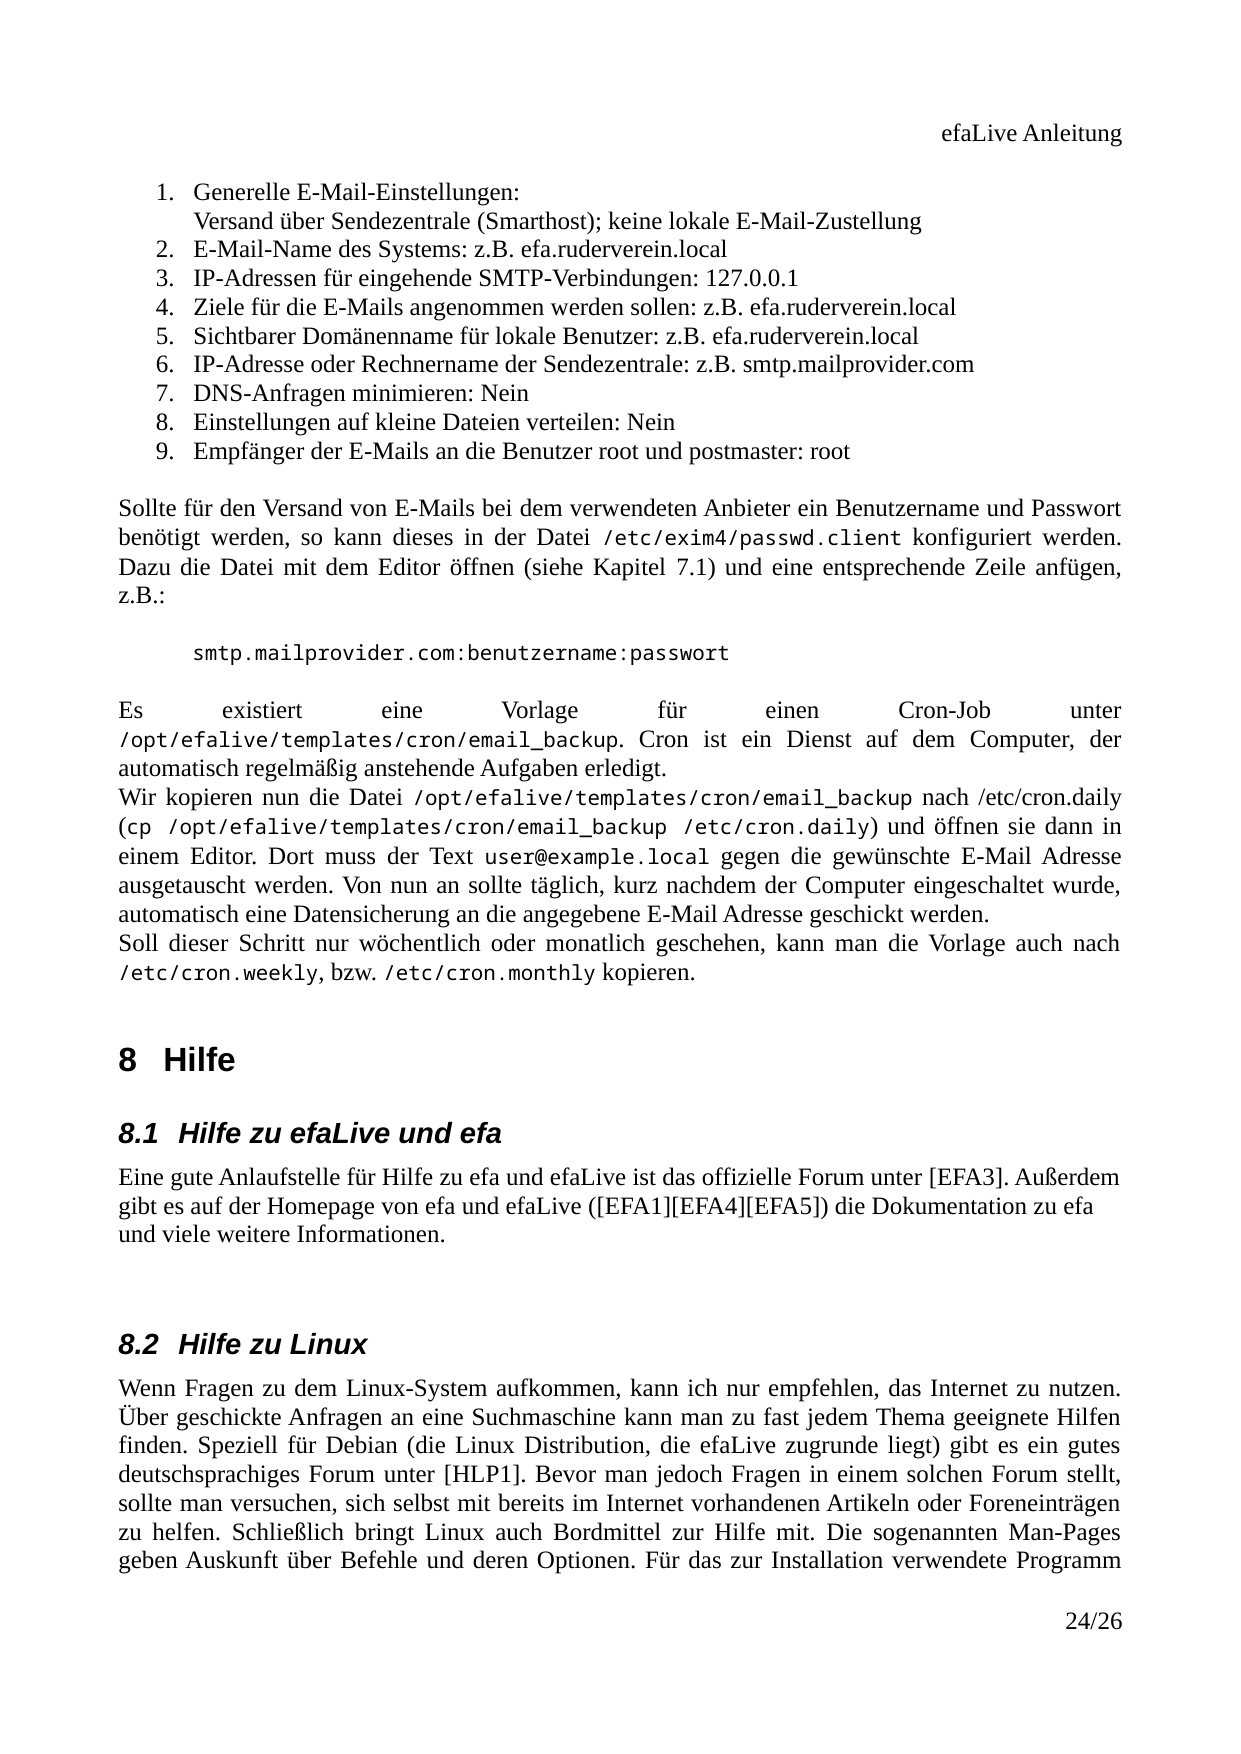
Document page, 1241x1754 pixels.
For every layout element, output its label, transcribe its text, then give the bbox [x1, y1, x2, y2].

text Wir kopieren nun die Datei /opt/efalive/templates/cron/email_backup nach /etc/cron.daily (cp /opt/efalive/templates/cron/email_backup /etc/cron.daily) und öffnen sie dann in einem Editor. Dort muss der Text user@example.local gegen die gewünschte E-Mail Adresse ausgetauscht werden. Von nun an sollte täglich, kurz nachdem der Computer eingeschaltet wurde, automatisch eine Datensicherung an die angegebene E-Mail Adresse geschickt werden. [118, 782, 1122, 928]
subtitle Hilfe zu efaLive und efa [118, 1116, 1122, 1149]
list IP-Adresse oder Rechnername der Sendezentrale: z.B. smtp.mailprovider.com [156, 349, 1122, 378]
list Einstellungen auf kleine Dateien verteilen: Nein [156, 407, 1122, 436]
list Empfänger der E-Mails an die Benutzer root und postmaster: root [156, 436, 1122, 464]
list Sichtbarer Domänenname für lokale Benutzer: z.B. efa.ruderverein.local [156, 321, 1122, 349]
text smtp.mailprovider.com:benutzername:passwort [118, 638, 1122, 666]
text Es existiert eine Vorlage für einen Cron-Job unter /opt/efalive/templates/cron/email_backup. Cron ist ein Dienst auf dem Computer, der automatisch regelmäßig anstehende Aufgaben erledigt. [118, 695, 1122, 782]
subtitle Hilfe [118, 1040, 1122, 1078]
text Wenn Fragen zu dem Linux-System aufkommen, kann ich nur empfehlen, das Internet zu nutzen. Über geschickte Anfragen an eine Suchmaschine kann man zu fast jedem Thema geeignete Hilfen finden. Speziell für Debian (die Linux Distribution, die efaLive zugrunde liegt) gibt es ein gutes deutschsprachiges Forum unter [HLP1]. Bevor man jedoch Fragen in einem solchen Forum stellt, sollte man versuchen, sich selbst mit bereits im Internet vorhandenen Artikeln oder Foreneinträgen zu helfen. Schließlich bringt Linux auch Bordmittel zur Hilfe mit. Die sogenannten Man-Pages geben Auskunft über Befehle und deren Optionen. Für das zur Installation verwendete Programm [118, 1373, 1122, 1574]
text Eine gute Anlaufstelle für Hilfe zu efa und efaLive ist das offizielle Forum unter [EFA3]. Außerdem gibt es auf der Homepage von efa und efaLive ([EFA1][EFA4][EFA5]) die Dokumentation zu efa und viele weitere Informationen. [118, 1162, 1122, 1248]
list E-Mail-Name des Systems: z.B. efa.ruderverein.local [156, 234, 1122, 263]
list IP-Adressen für eingehende SMTP-Verbindungen: 127.0.0.1 [156, 263, 1122, 292]
text Sollte für den Versand von E-Mails bei dem verwendeten Anbieter ein Benutzername und Passwort benötigt werden, so kann dieses in der Datei /etc/exim4/passwd.client konfiguriert werden. Dazu die Datei mit dem Editor öffnen (siehe Kapitel 7.1) und eine entsprechende Zeile anfügen, z.B.: [118, 493, 1122, 609]
list DNS-Anfragen minimieren: Nein [156, 378, 1122, 407]
list Generelle E-Mail-Einstellungen: Versand über Sendezentrale (Smarthost); keine lokale E-Mail-Zustellung [156, 177, 1122, 234]
subtitle Hilfe zu Linux [118, 1327, 1122, 1361]
list Ziele für die E-Mails angenommen werden sollen: z.B. efa.ruderverein.local [156, 292, 1122, 321]
text Soll dieser Schritt nur wöchentlich oder monatlich geschehen, kann man die Vorlage auch nach /etc/cron.weekly, bzw. /etc/cron.monthly kopieren. [118, 928, 1122, 986]
